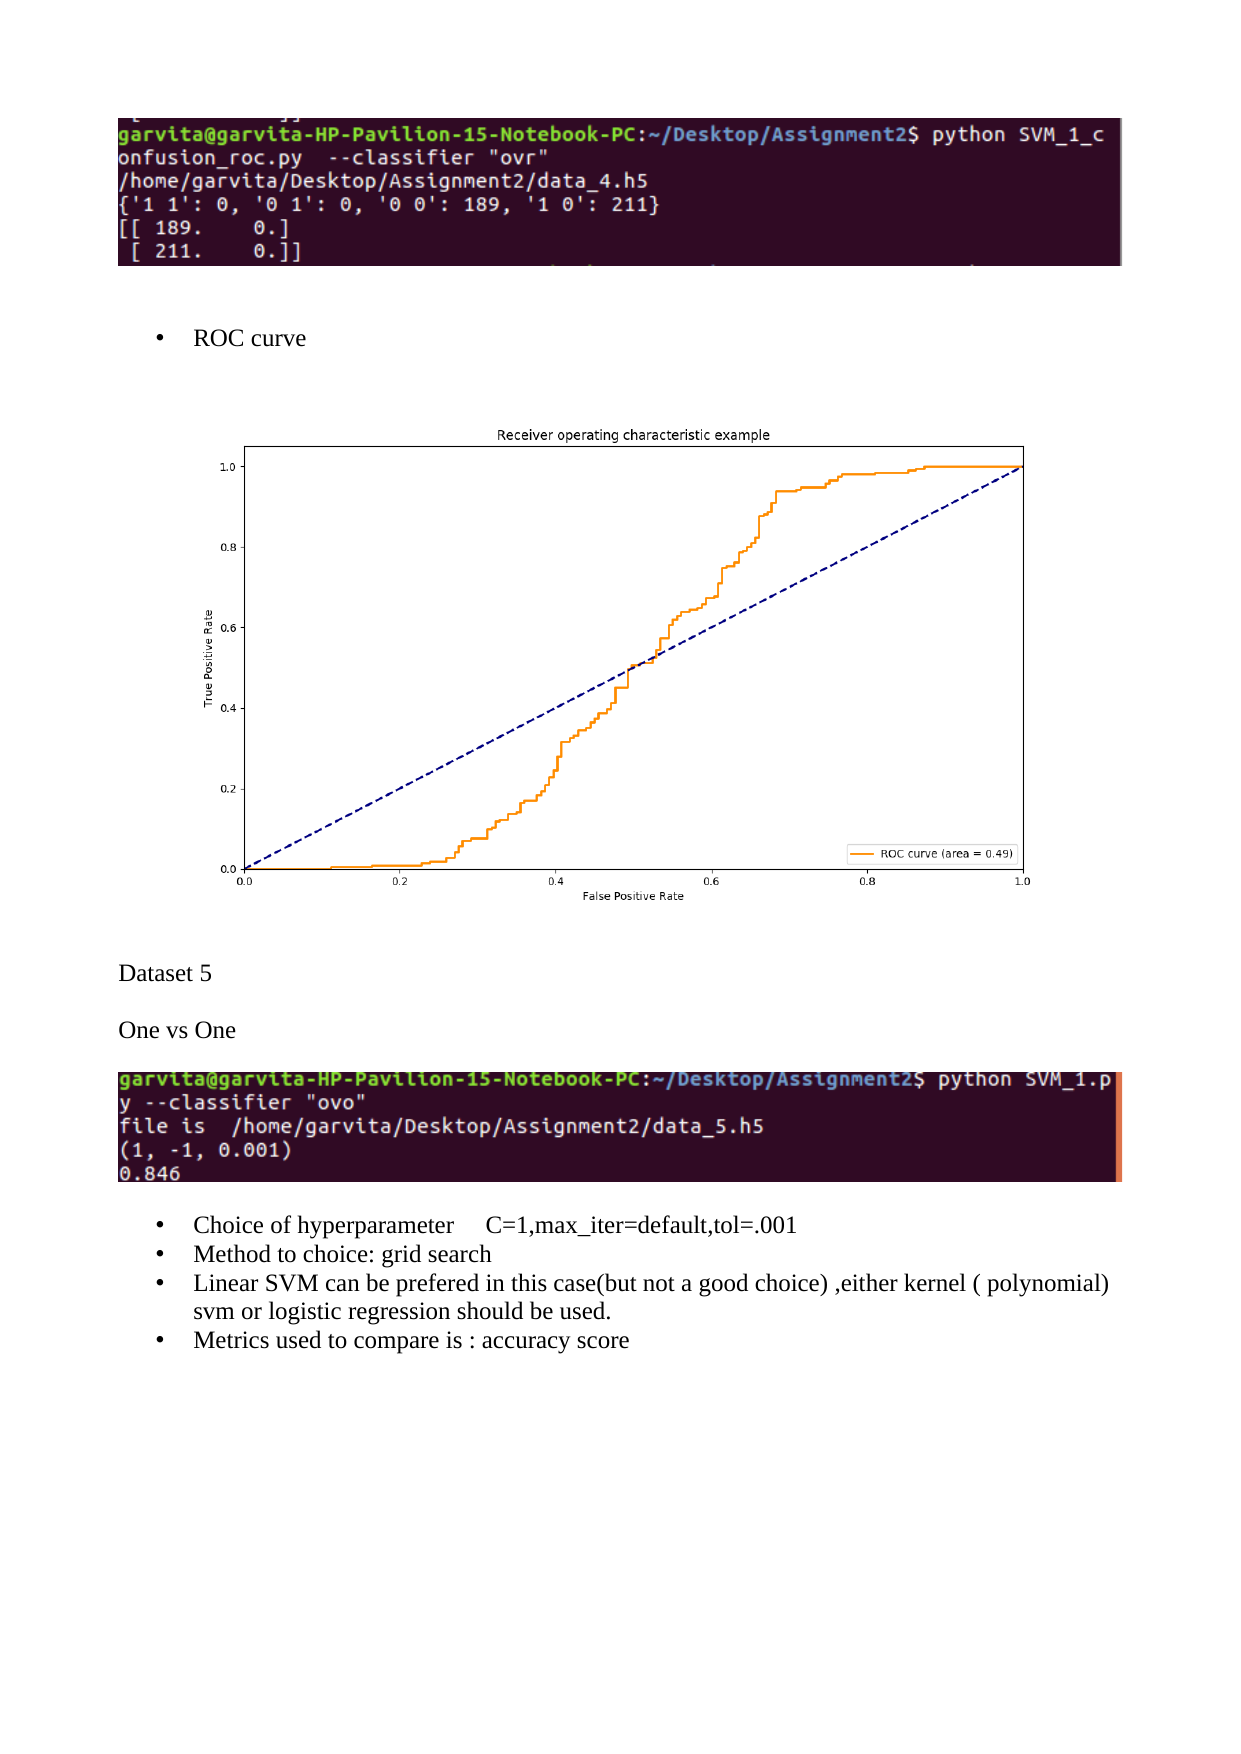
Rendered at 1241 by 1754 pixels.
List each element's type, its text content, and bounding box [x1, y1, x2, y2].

picture [118, 381, 1123, 929]
text Dataset 5 [118, 958, 1122, 986]
list Choice of hyperparameter C=1,max_iter=default,tol=.001 [156, 1210, 1122, 1239]
list ROC curve [156, 323, 1122, 352]
picture [118, 118, 1123, 266]
list Method to choice: grid search [156, 1239, 1122, 1268]
picture [118, 1072, 1123, 1182]
text One vs One [118, 1015, 1122, 1044]
list Linear SVM can be prefered in this case(but not a good choice) ,either kernel ( polynomial) svm or logistic regression should be used. [156, 1268, 1122, 1325]
list Metrics used to compare is : accuracy score [156, 1325, 1122, 1354]
